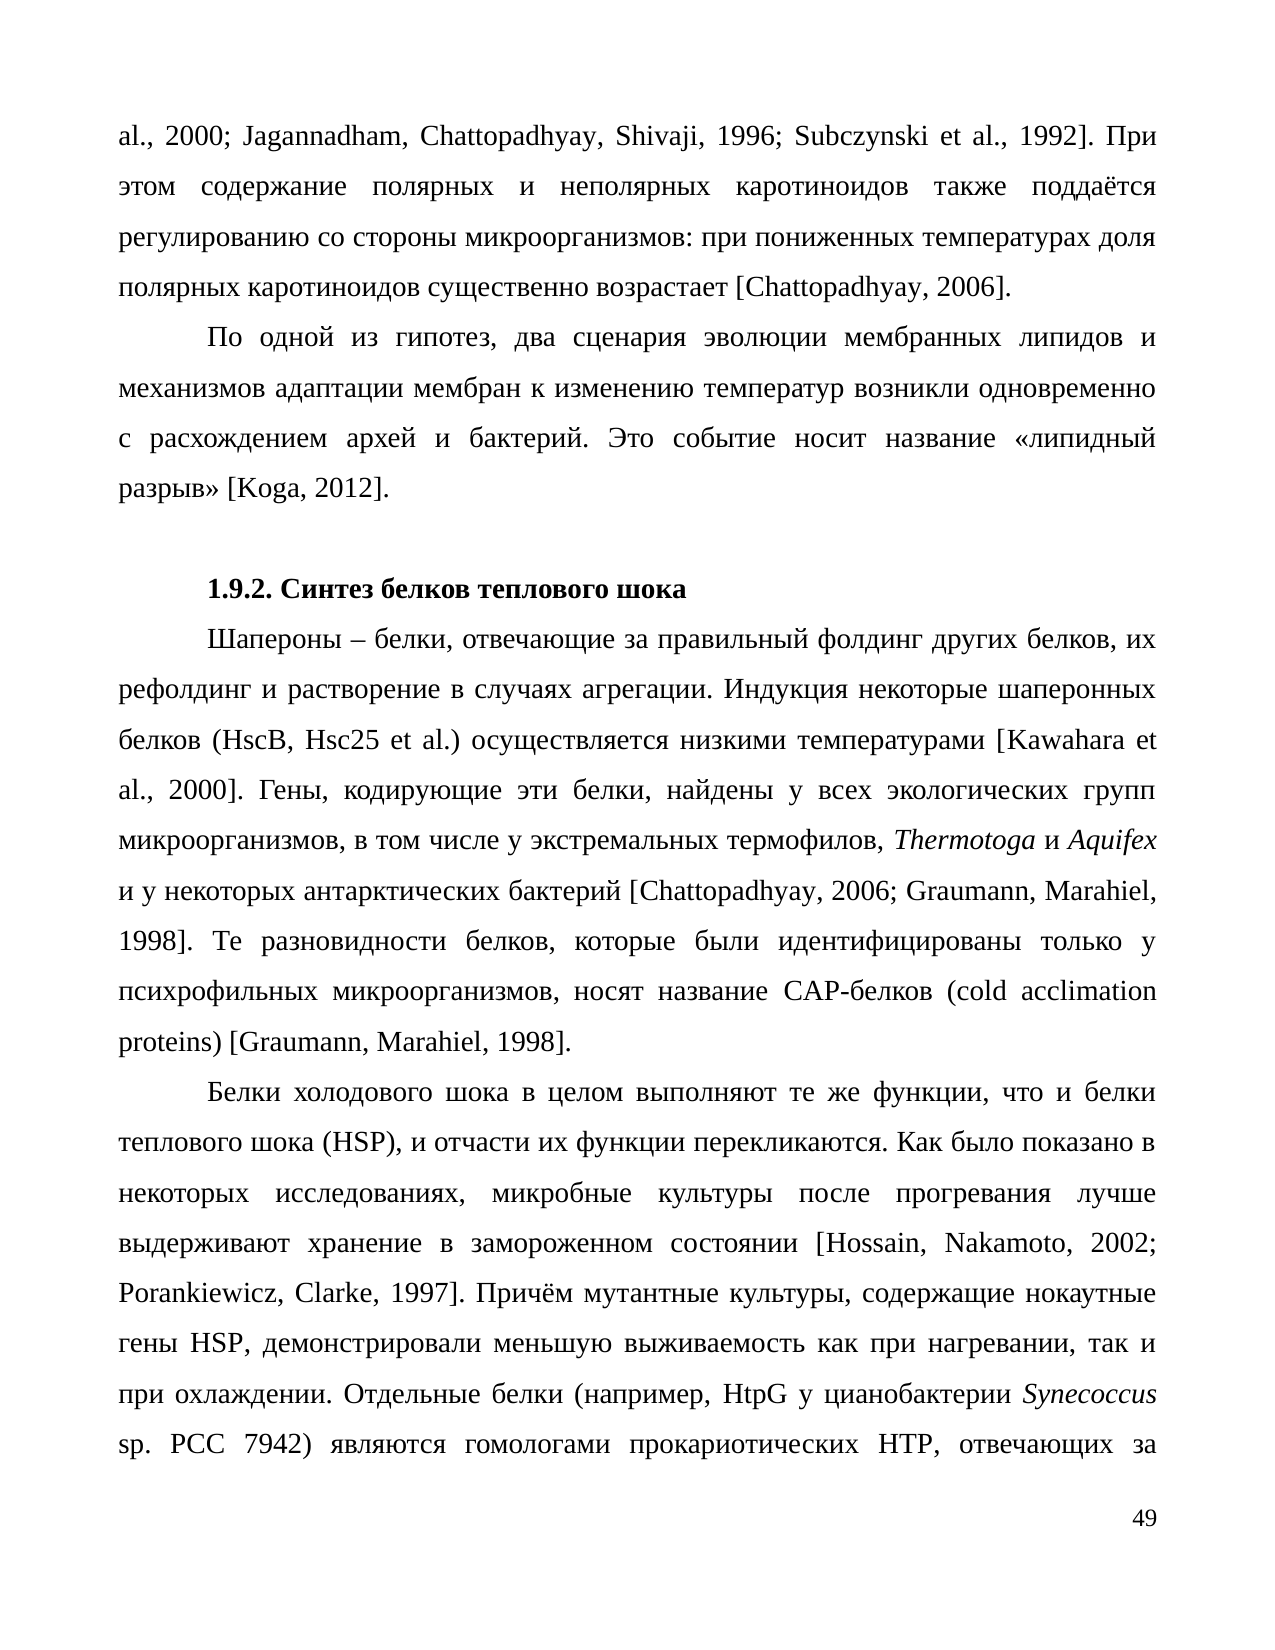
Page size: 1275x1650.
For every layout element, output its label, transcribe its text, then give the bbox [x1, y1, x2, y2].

text Белки холодового шока в целом выполняют те же функции, что и белки теплового шока (HSP), и отчасти их функции перекликаются. Как было показано в некоторых исследованиях, микробные культуры после прогревания лучше выдерживают хранение в замороженном состоянии [Hossain, Nakamoto, 2002; Porankiewicz, Clarke, 1997]. Причём мутантные культуры, содержащие нокаутные гены HSP, демонстрировали меньшую выживаемость как при нагревании, так и при охлаждении. Отдельные белки (например, HtpG у цианобактерии Synecoccus sp. PCC 7942) являются гомологами прокариотических HTP, отвечающих за [118, 1074, 1157, 1460]
text По одной из гипотез, два сценария эволюции мембранных липидов и механизмов адаптации мембран к изменению температур возникли одновременно с расхождением архей и бактерий. Это событие носит название «липидный разрыв» [Koga, 2012]. [118, 319, 1157, 504]
text Шапероны – белки, отвечающие за правильный фолдинг других белков, их рефолдинг и растворение в случаях агрегации. Индукция некоторые шаперонных белков (HscB, Hsc25 et al.) осуществляется низкими температурами [Kawahara et al., 2000]. Гены, кодирующие эти белки, найдены у всех экологических групп микроорганизмов, в том числе у экстремальных термофилов, Thermotoga и Aquifex и у некоторых антарктических бактерий [Chattopadhyay, 2006; Graumann, Marahiel, 1998]. Те разновидности белков, которые были идентифицированы только у психрофильных микроорганизмов, носят название CAP-белков (cold acclimation proteins) [Graumann, Marahiel, 1998]. [118, 621, 1157, 1057]
subtitle 1.9.2. Синтез белков теплового шока [118, 571, 1157, 604]
text al., 2000; Jagannadham, Chattopadhyay, Shivaji, 1996; Subczynski et al., 1992]. При этом содержание полярных и неполярных каротиноидов также поддаётся регулированию со стороны микроорганизмов: при пониженных температурах доля полярных каротиноидов существенно возрастает [Chattopadhyay, 2006]. [118, 118, 1157, 303]
